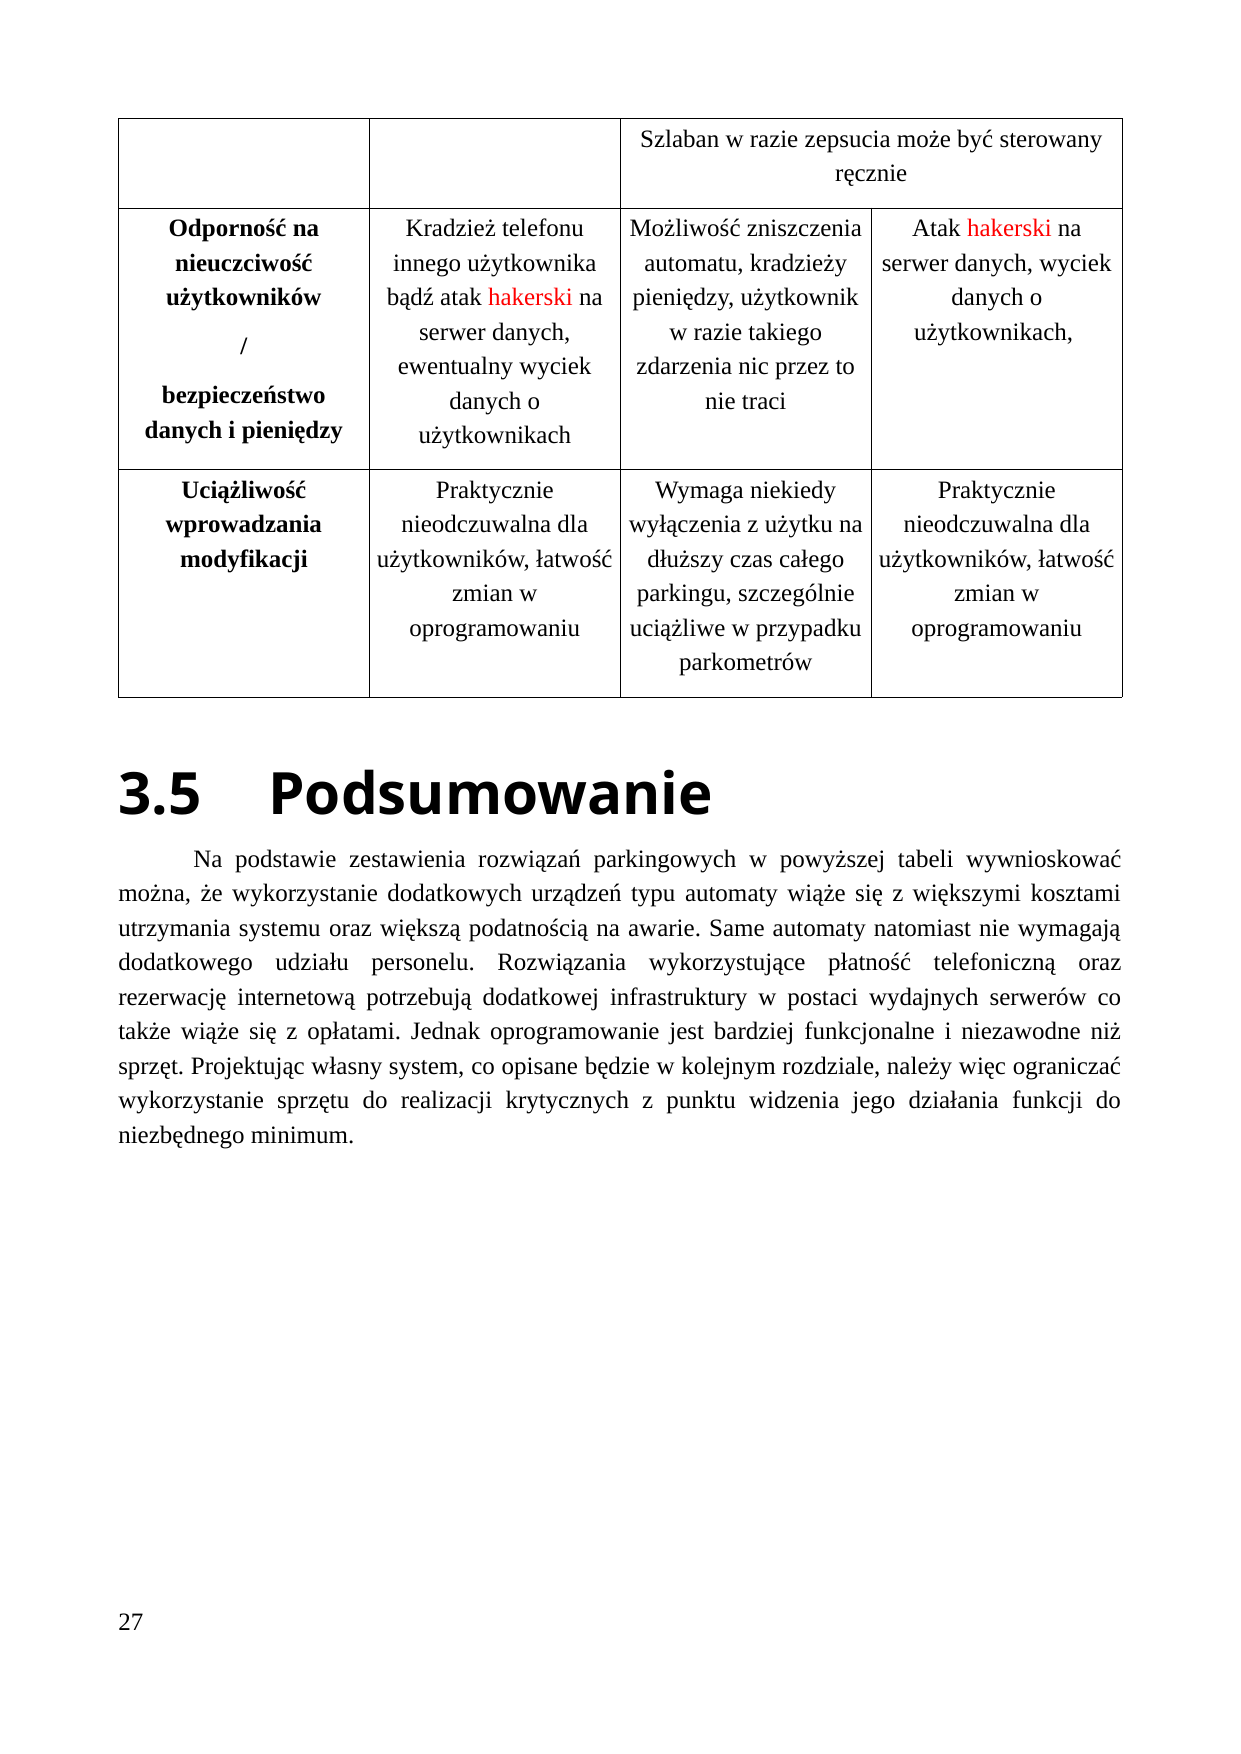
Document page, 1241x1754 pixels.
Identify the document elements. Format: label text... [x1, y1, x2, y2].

table_cell [370, 119, 620, 207]
table_cell Odporność na nieuczciwość użytkowników / bezpieczeństwo danych i pieniędzy [119, 209, 369, 469]
table_cell Praktycznie nieodczuwalna dla użytkowników, łatwość zmian w oprogramowaniu [872, 470, 1122, 697]
table_cell Praktycznie nieodczuwalna dla użytkowników, łatwość zmian w oprogramowaniu [370, 470, 620, 697]
table_cell Wymaga niekiedy wyłączenia z użytku na dłuższy czas całego parkingu, szczególnie uciążliwe w przypadku parkometrów [621, 470, 871, 697]
subtitle Podsumowanie [118, 752, 1122, 831]
table_cell Możliwość zniszczenia automatu, kradzieży pieniędzy, użytkownik w razie takiego zdarzenia nic przez to nie traci [621, 209, 871, 469]
table_cell [119, 119, 369, 207]
table_cell Uciążliwość wprowadzania modyfikacji [119, 470, 369, 697]
table_cell Kradzież telefonu innego użytkownika bądź atak hakerski na serwer danych, ewentualny wyciek danych o użytkownikach [370, 209, 620, 469]
text Na podstawie zestawienia rozwiązań parkingowych w powyższej tabeli wywnioskować można, że wykorzystanie dodatkowych urządzeń typu automaty wiąże się z większymi kosztami utrzymania systemu oraz większą podatnością na awarie. Same automaty natomiast nie wymagają dodatkowego udziału personelu. Rozwiązania wykorzystujące płatność telefoniczną oraz rezerwację internetową potrzebują dodatkowej infrastruktury w postaci wydajnych serwerów co także wiąże się z opłatami. Jednak oprogramowanie jest bardziej funkcjonalne i niezawodne niż sprzęt. Projektując własny system, co opisane będzie w kolejnym rozdziale, należy więc ograniczać wykorzystanie sprzętu do realizacji krytycznych z punktu widzenia jego działania funkcji do niezbędnego minimum. [118, 844, 1122, 1148]
table_cell Atak hakerski na serwer danych, wyciek danych o użytkownikach, [872, 209, 1122, 469]
table_cell Szlaban w razie zepsucia może być sterowany ręcznie [621, 119, 1122, 207]
